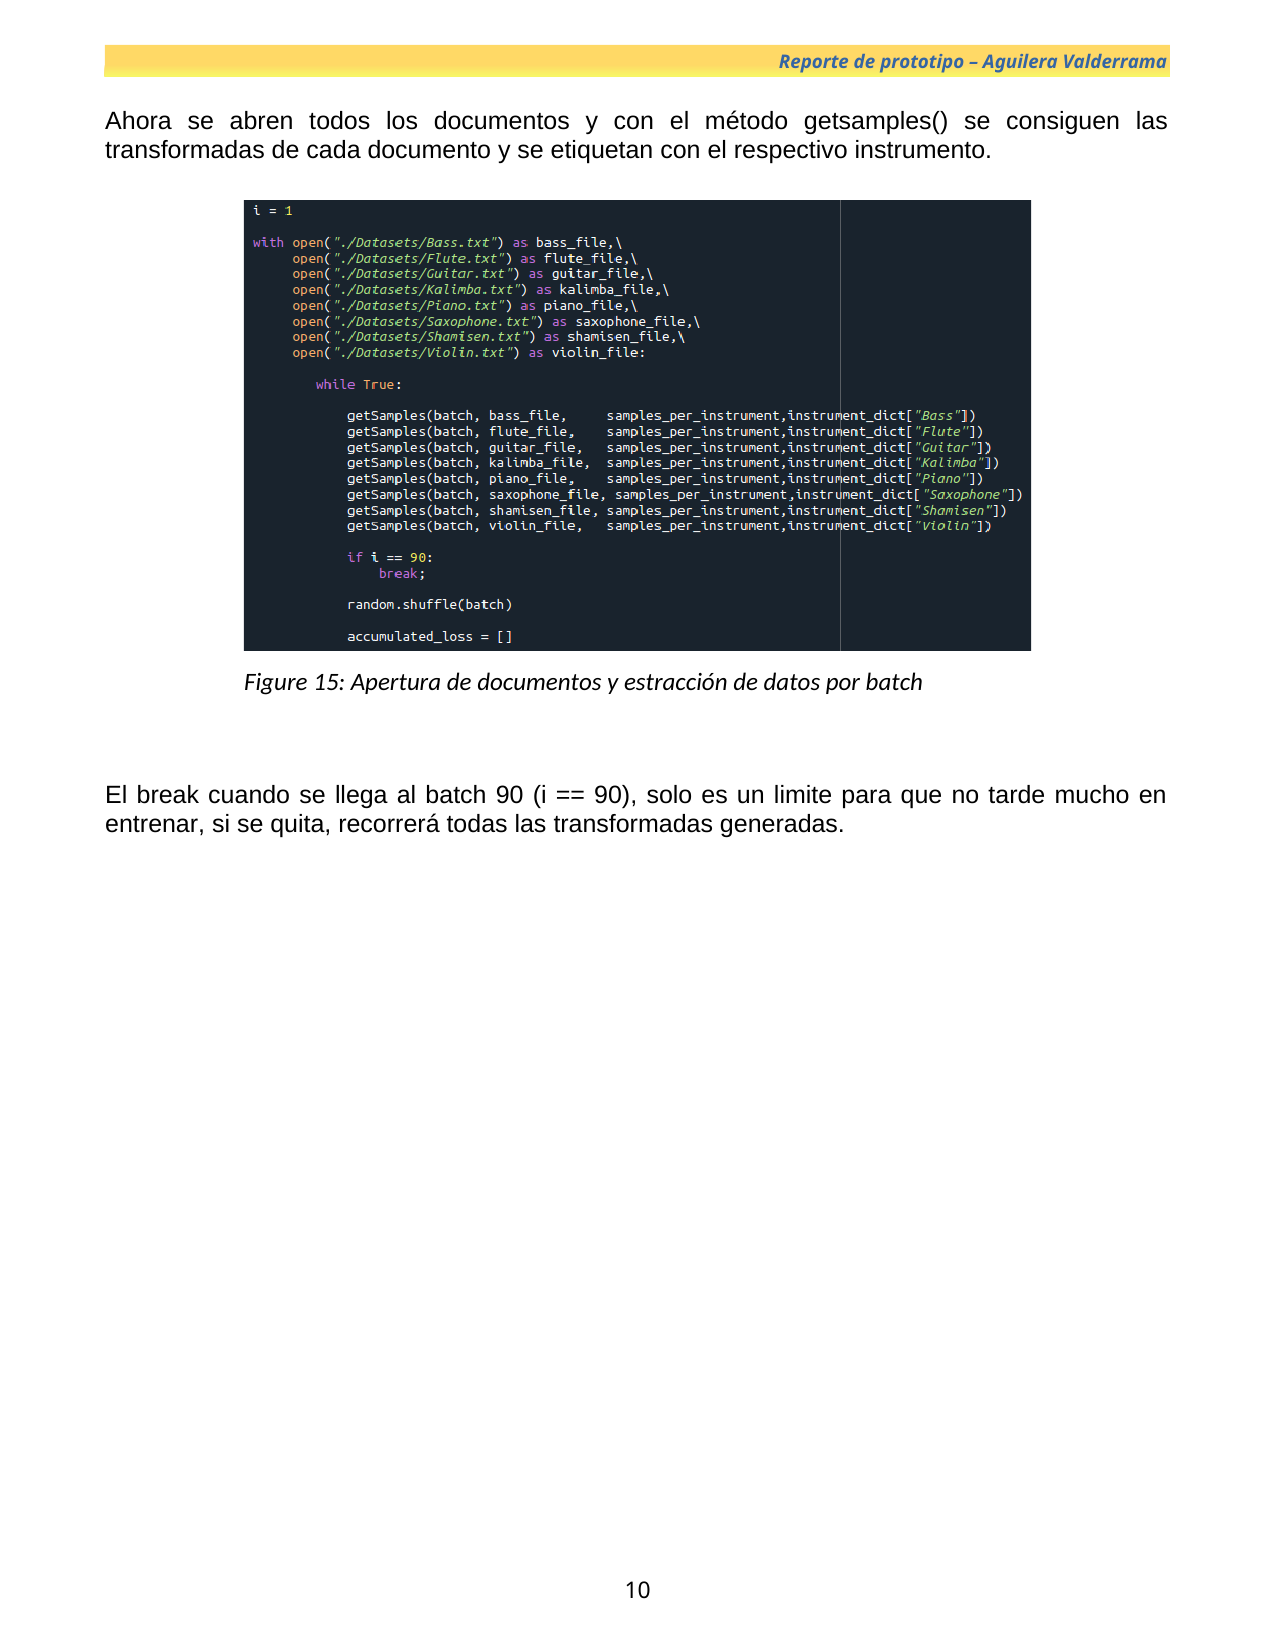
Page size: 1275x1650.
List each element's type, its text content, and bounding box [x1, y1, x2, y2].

picture [243, 200, 1032, 651]
text Figure 15: Apertura de documentos y estracción de datos por batch [244, 651, 1031, 696]
text Ahora se abren todos los documentos y con el método getsamples() se consiguen las transformadas de cada documento y se etiquetan con el respectivo instrumento. [105, 106, 1170, 163]
text El break cuando se llega al batch 90 (i == 90), solo es un limite para que no tarde mucho en entrenar, si se quita, recorrerá todas las transformadas generadas. [105, 780, 1170, 837]
